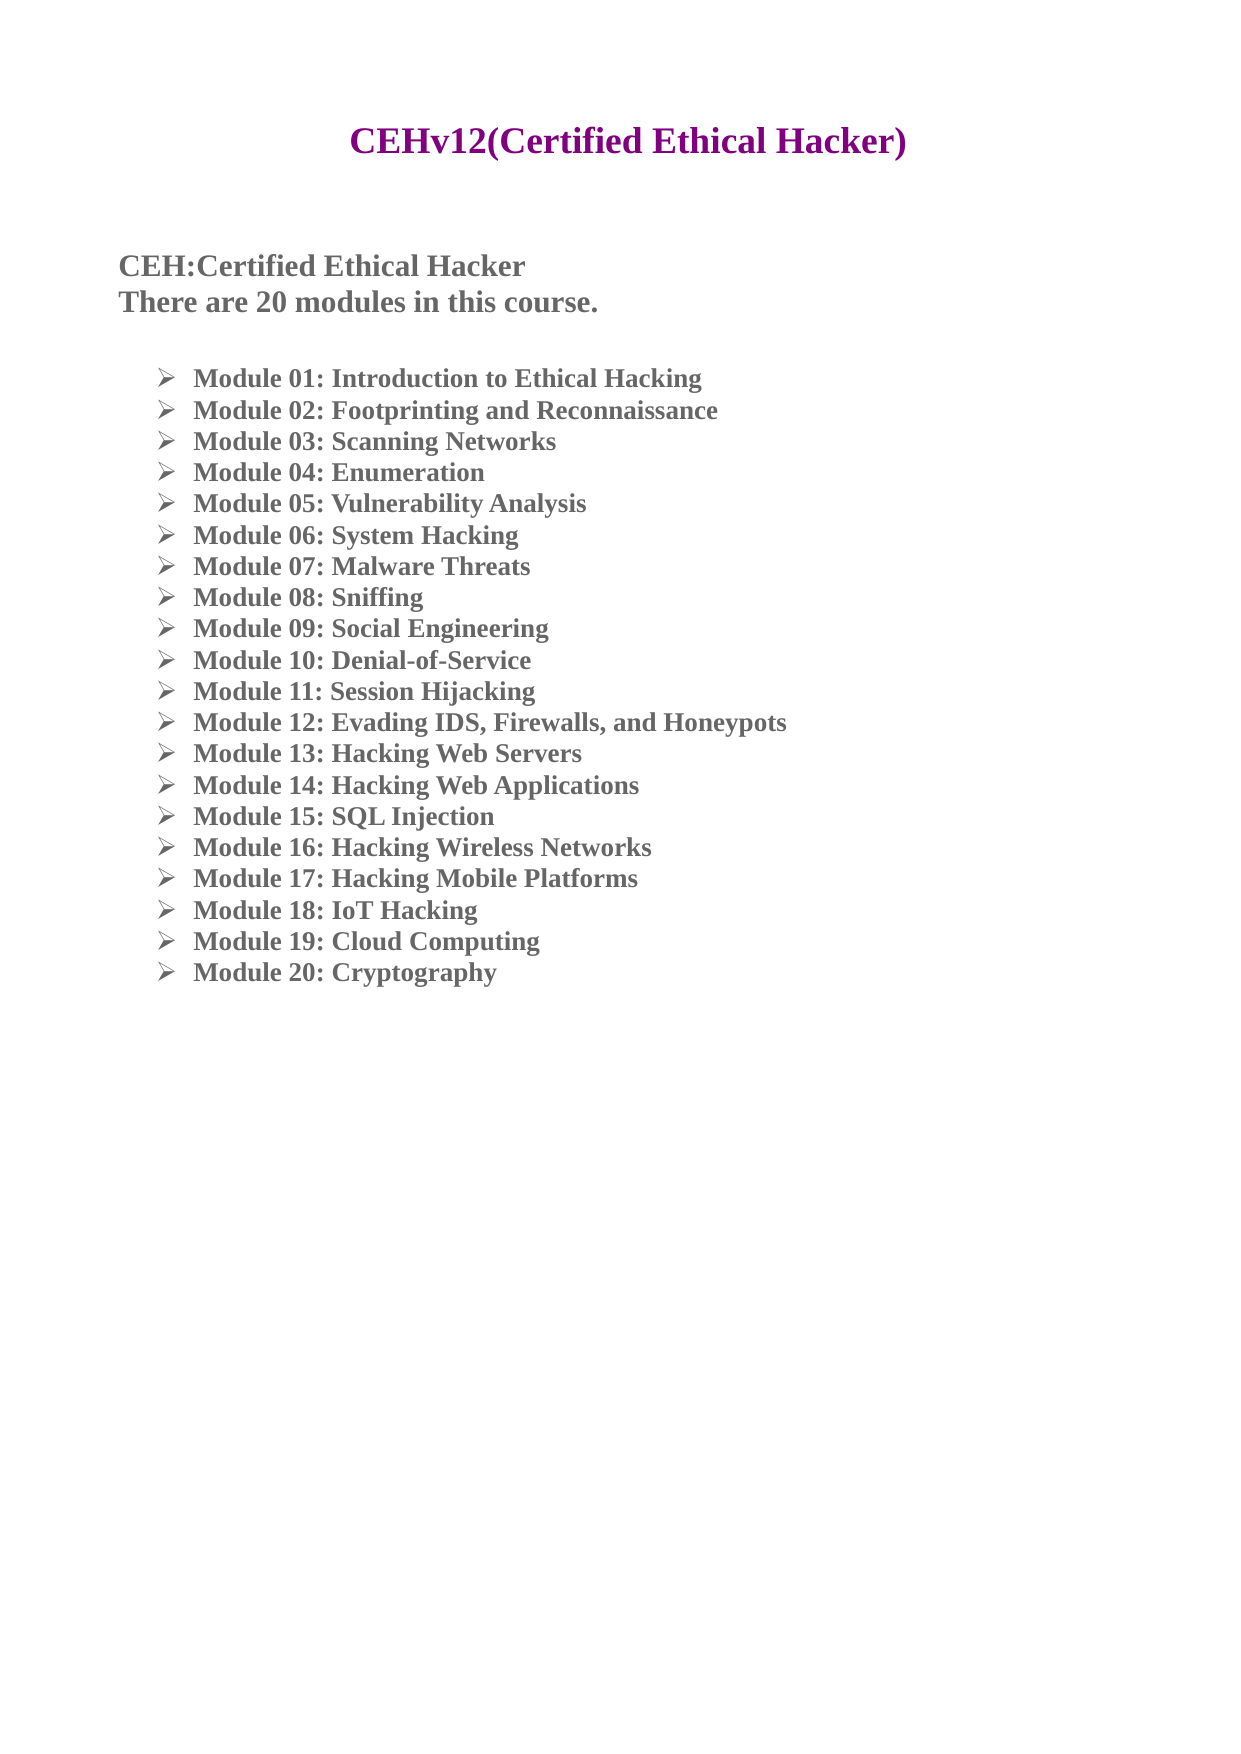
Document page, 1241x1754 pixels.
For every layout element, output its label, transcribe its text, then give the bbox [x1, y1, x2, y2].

list Module 20: Cryptography [156, 956, 1122, 987]
list Module 03: Scanning Networks [156, 425, 1122, 456]
list Module 19: Cloud Computing [156, 925, 1122, 956]
list Module 11: Session Hijacking [156, 675, 1122, 706]
list Module 01: Introduction to Ethical Hacking [156, 362, 1122, 394]
list Module 12: Evading IDS, Firewalls, and Honeypots [156, 706, 1122, 737]
list Module 09: Social Engineering [156, 612, 1122, 644]
text There are 20 modules in this course. [118, 283, 1122, 319]
list Module 04: Enumeration [156, 456, 1122, 487]
list Module 17: Hacking Mobile Platforms [156, 862, 1122, 894]
list Module 05: Vulnerability Analysis [156, 487, 1122, 519]
list Module 10: Denial-of-Service [156, 644, 1122, 675]
list Module 07: Malware Threats [156, 550, 1122, 581]
text CEH:Certified Ethical Hacker [118, 247, 1122, 283]
list Module 08: Sniffing [156, 581, 1122, 612]
list Module 02: Footprinting and Reconnaissance [156, 394, 1122, 425]
list Module 06: System Hacking [156, 519, 1122, 550]
list Module 14: Hacking Web Applications [156, 769, 1122, 800]
list Module 18: IoT Hacking [156, 894, 1122, 925]
list Module 13: Hacking Web Servers [156, 737, 1122, 769]
list Module 15: SQL Injection [156, 800, 1122, 831]
list Module 16: Hacking Wireless Networks [156, 831, 1122, 862]
text CEHv12(Certified Ethical Hacker) [118, 118, 1122, 161]
